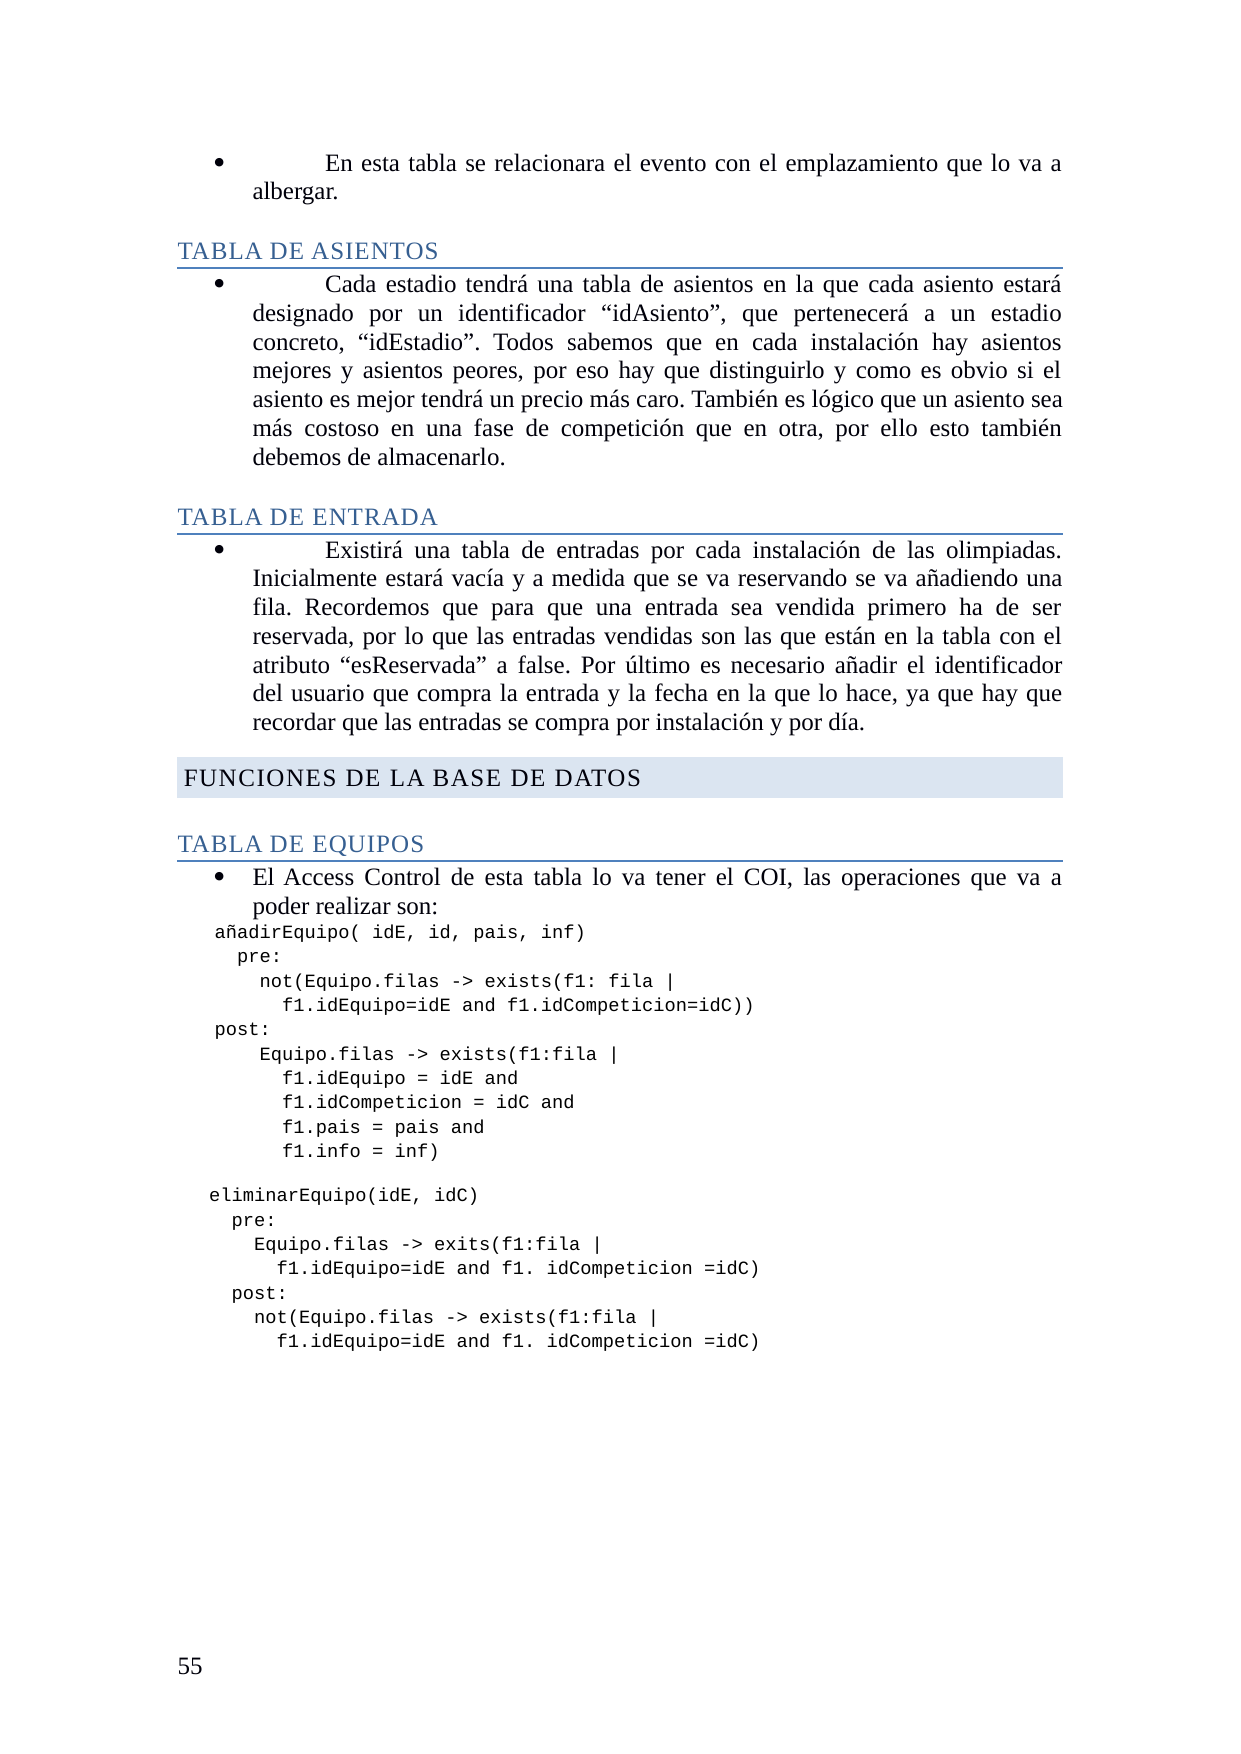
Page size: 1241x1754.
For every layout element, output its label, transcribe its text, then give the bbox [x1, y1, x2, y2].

list El Access Control de esta tabla lo va tener el COI, las operaciones que va a poder realizar son: [215, 862, 1063, 920]
list Existirá una tabla de entradas por cada instalación de las olimpiadas. Inicialmente estará vacía y a medida que se va reservando se va añadiendo una fila. Recordemos que para que una entrada sea vendida primero ha de ser reservada, por lo que las entradas vendidas son las que están en la tabla con el atributo “esReservada” a false. Por último es necesario añadir el identificador del usuario que compra la entrada y la fecha en la que lo hace, ya que hay que recordar que las entradas se compra por instalación y por día. [215, 535, 1063, 736]
list En esta tabla se relacionara el evento con el emplazamiento que lo va a albergar. [215, 148, 1063, 205]
subtitle Funciones de la base de datos [184, 763, 1057, 792]
subtitle TABLA DE EQUIPOS [177, 829, 1063, 860]
list Cada estadio tendrá una tabla de asientos en la que cada asiento estará designado por un identificador “idAsiento”, que pertenecerá a un estadio concreto, “idEstadio”. Todos sabemos que en cada instalación hay asientos mejores y asientos peores, por eso hay que distinguirlo y como es obvio si el asiento es mejor tendrá un precio más caro. También es lógico que un asiento sea más costoso en una fase de competición que en otra, por ello esto también debemos de almacenarlo. [215, 269, 1063, 471]
subtitle TABLA DE ASIENTOS [177, 236, 1063, 267]
subtitle TABLA DE ENTRADA [177, 502, 1063, 533]
